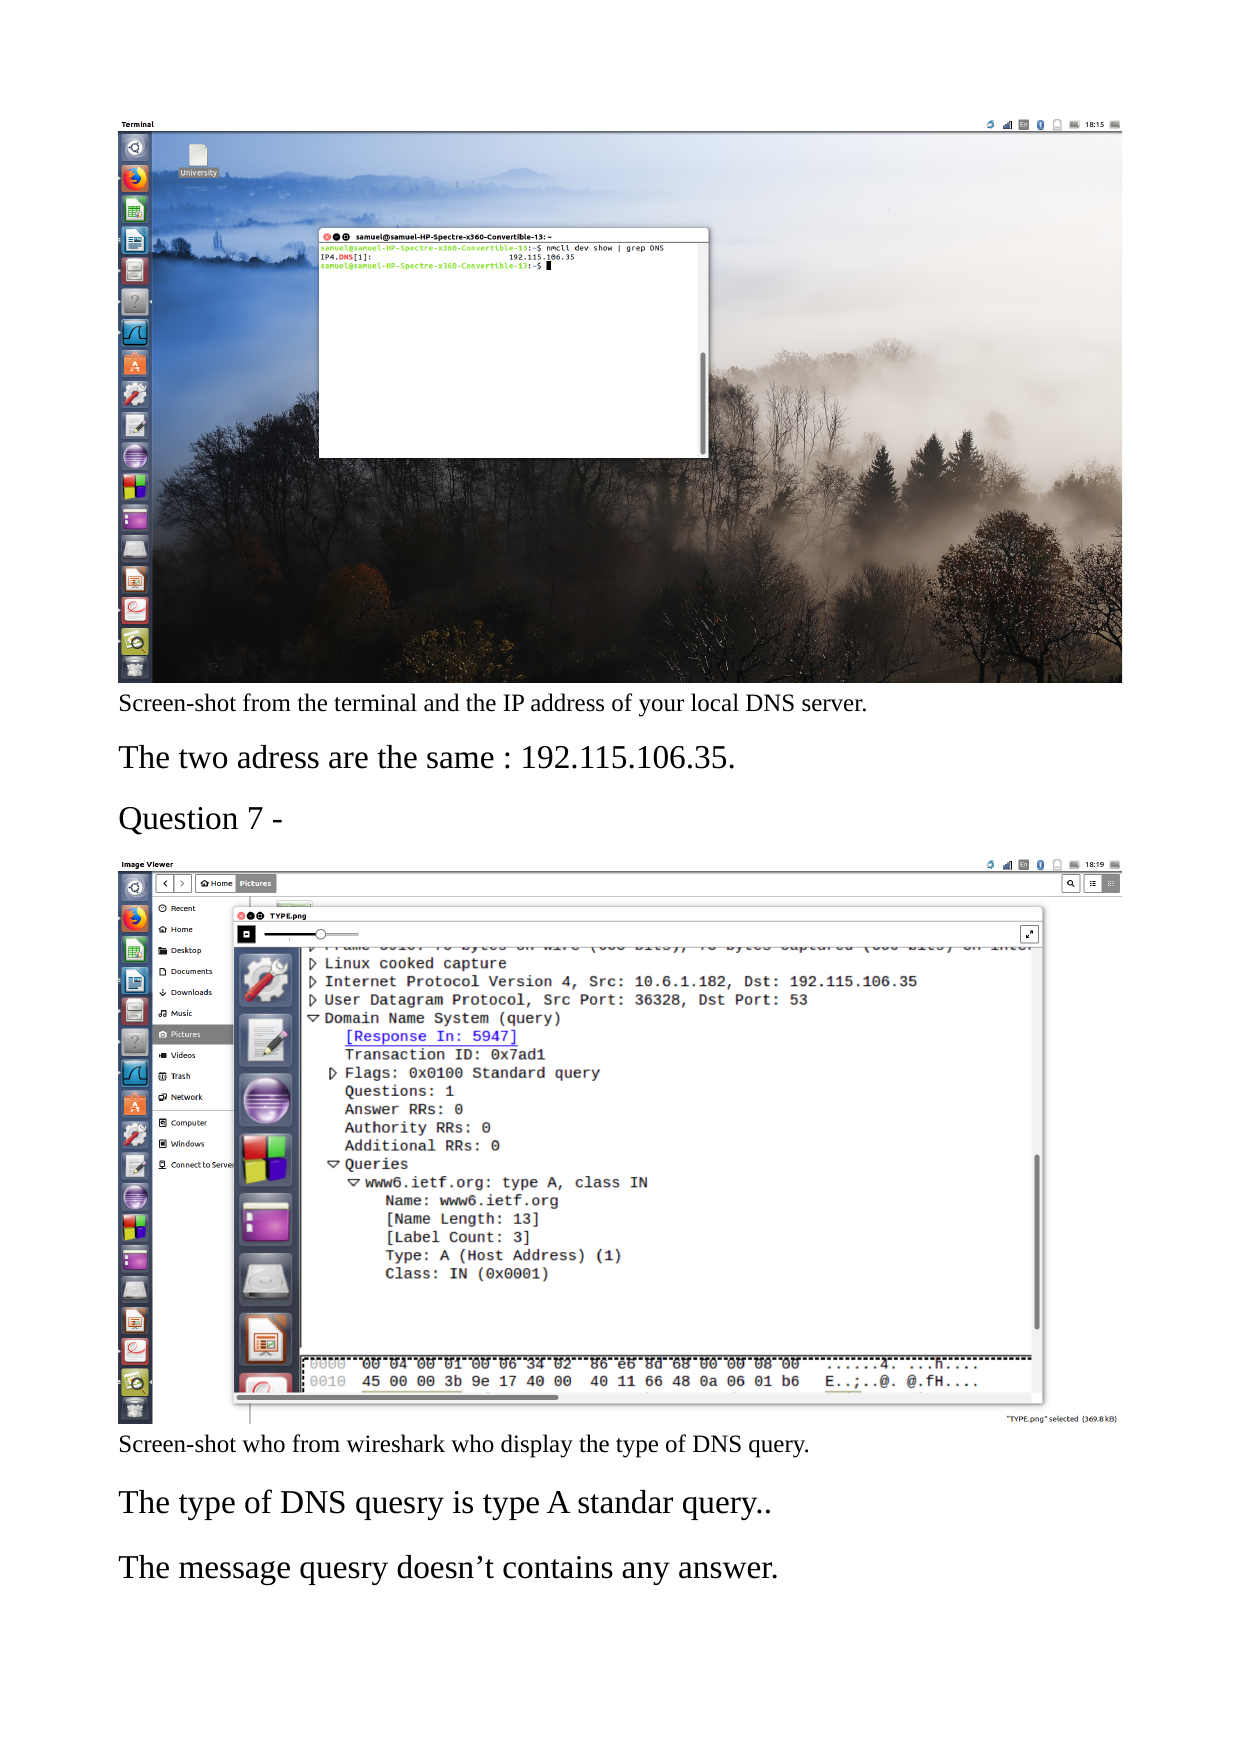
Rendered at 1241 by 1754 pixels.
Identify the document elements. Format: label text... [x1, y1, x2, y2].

picture [118, 858, 1123, 1424]
text Question 7 - [118, 798, 1122, 836]
text The type of DNS quesry is type A standar query.. [118, 1478, 1122, 1523]
text Screen-shot who from wireshark who display the type of DNS query. [118, 1424, 1122, 1458]
text Screen-shot from the terminal and the IP address of your local DNS server. [118, 683, 1122, 717]
text The message quesry doesn’t contains any answer. [118, 1547, 1122, 1586]
text The two adress are the same : 192.115.106.35. [118, 738, 1122, 776]
picture [118, 118, 1123, 683]
